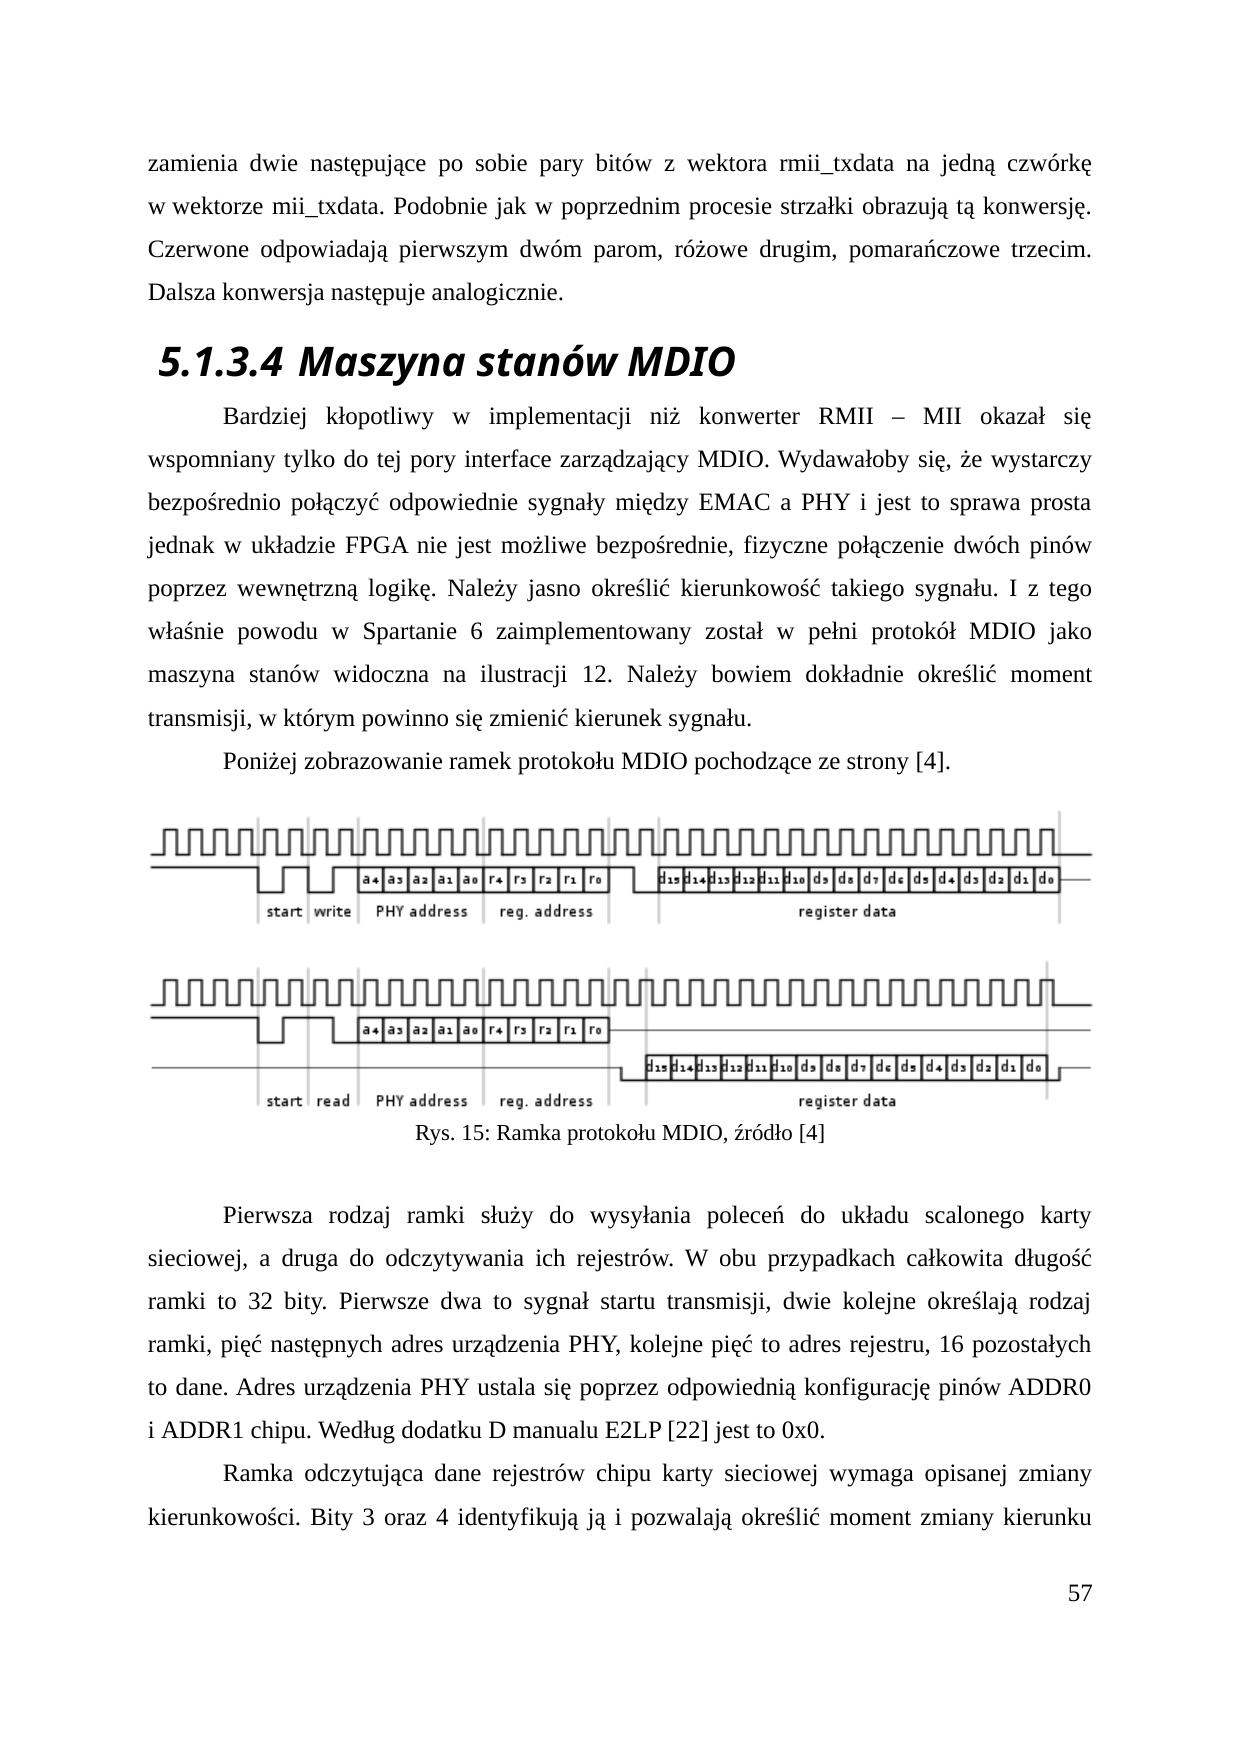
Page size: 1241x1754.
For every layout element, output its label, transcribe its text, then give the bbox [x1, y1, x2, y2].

subtitle Maszyna stanów MDIO [148, 333, 1093, 388]
text Poniżej zobrazowanie ramek protokołu MDIO pochodzące ze strony [4]. [148, 746, 1093, 774]
text Ramka odczytująca dane rejestrów chipu karty sieciowej wymaga opisanej zmiany kierunkowości. Bity 3 oraz 4 identyfikują ją i pozwalają określić moment zmiany kierunku [148, 1458, 1093, 1530]
text Rys. 15: Ramka protokołu MDIO, źródło [4] [128, 1119, 1112, 1145]
text Bardziej kłopotliwy w implementacji niż konwerter RMII – MII okazał się wspomniany tylko do tej pory interface zarządzający MDIO. Wydawałoby się, że wystarczy bezpośrednio połączyć odpowiednie sygnały między EMAC a PHY i jest to sprawa prosta jednak w układzie FPGA nie jest możliwe bezpośrednie, fizyczne połączenie dwóch pinów poprzez wewnętrzną logikę. Należy jasno określić kierunkowość takiego sygnału. I z tego właśnie powodu w Spartanie 6 zaimplementowany został w pełni protokół MDIO jako maszyna stanów widoczna na ilustracji 12. Należy bowiem dokładnie określić moment transmisji, w którym powinno się zmienić kierunek sygnału. [148, 401, 1093, 731]
text zamienia dwie następujące po sobie pary bitów z wektora rmii_txdata na jedną czwórkę w wektorze mii_txdata. Podobnie jak w poprzednim procesie strzałki obrazują tą konwersję. Czerwone odpowiadają pierwszym dwóm parom, różowe drugim, pomarańczowe trzecim. Dalsza konwersja następuje analogicznie. [148, 148, 1093, 306]
picture [127, 801, 1113, 1119]
text Pierwsza rodzaj ramki służy do wysyłania poleceń do układu scalonego karty sieciowej, a druga do odczytywania ich rejestrów. W obu przypadkach całkowita długość ramki to 32 bity. Pierwsze dwa to sygnał startu transmisji, dwie kolejne określają rodzaj ramki, pięć następnych adres urządzenia PHY, kolejne pięć to adres rejestru, 16 pozostałych to dane. Adres urządzenia PHY ustala się poprzez odpowiednią konfigurację pinów ADDR0 i ADDR1 chipu. Według dodatku D manualu E2LP [22] jest to 0x0. [148, 1200, 1093, 1444]
